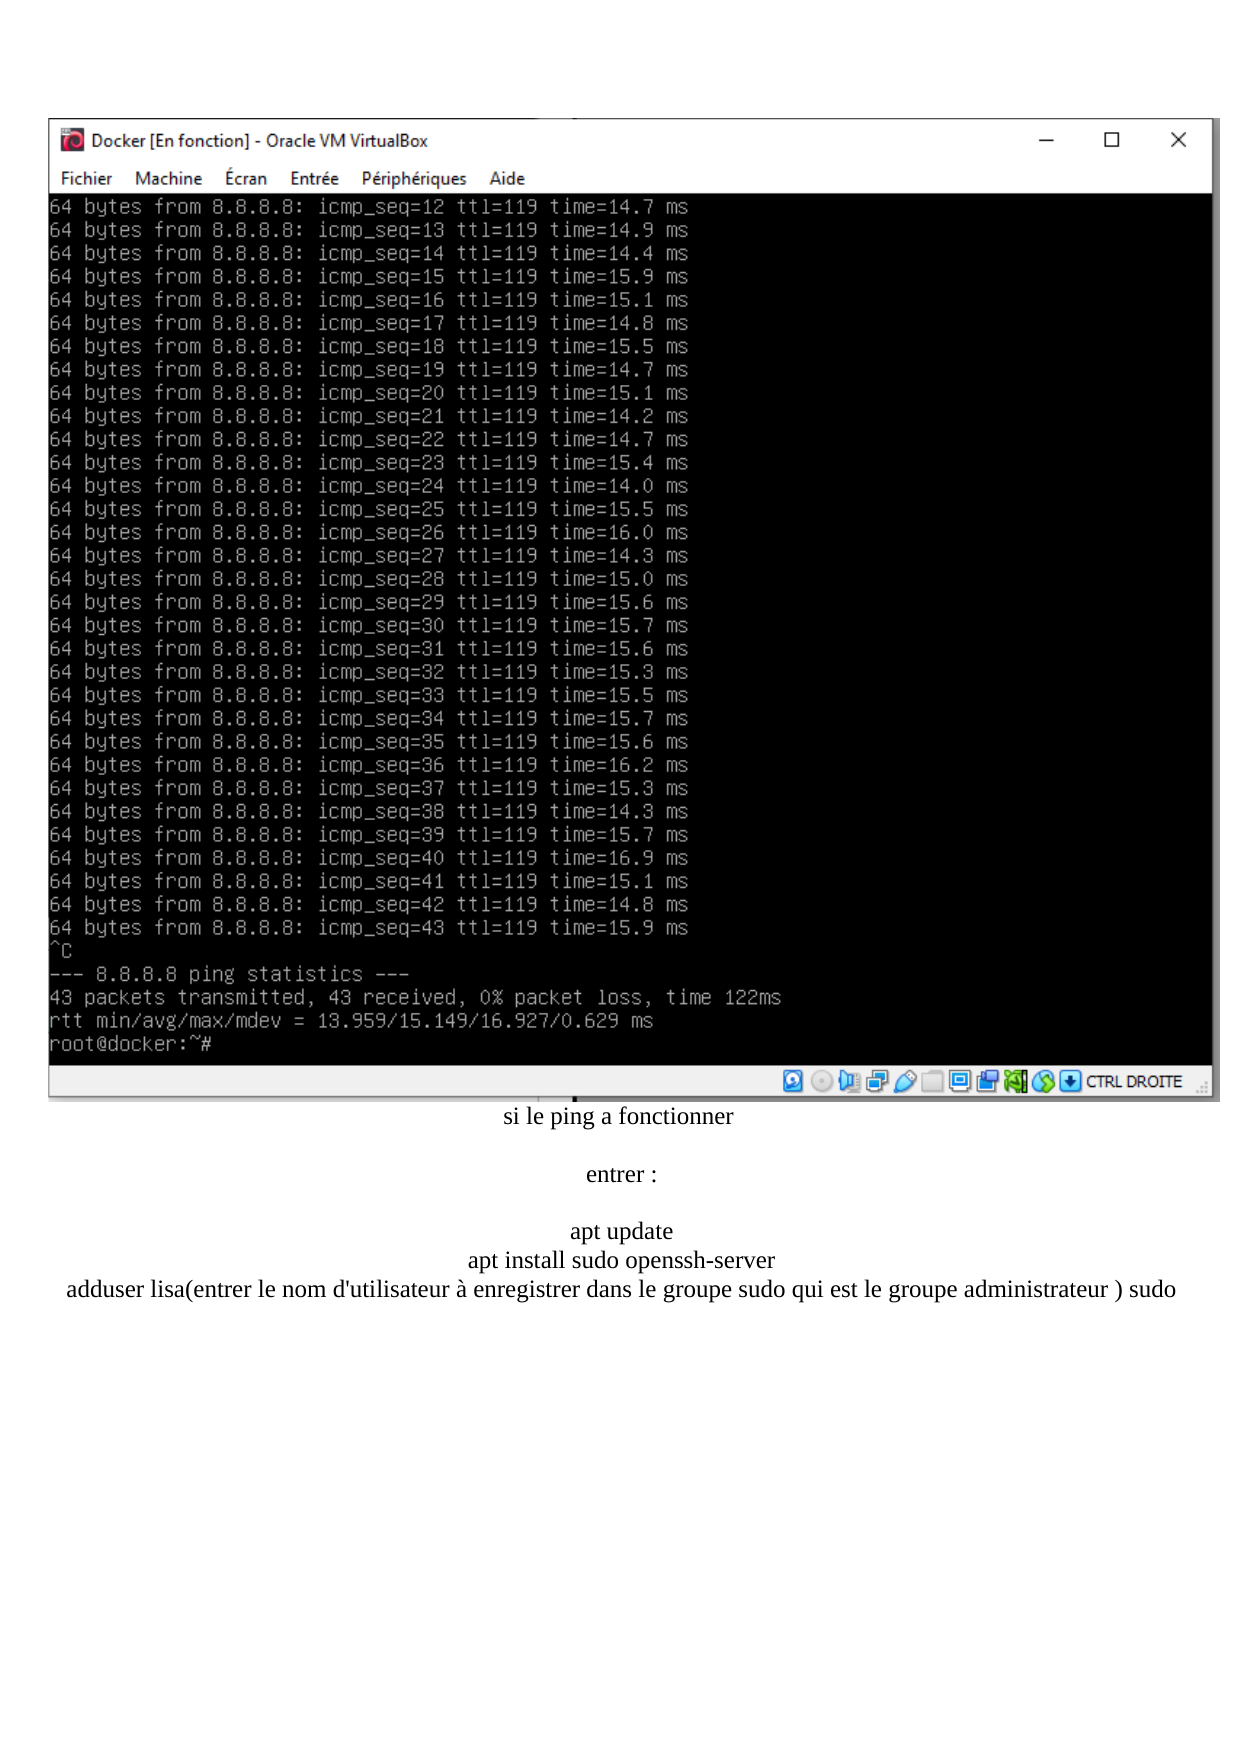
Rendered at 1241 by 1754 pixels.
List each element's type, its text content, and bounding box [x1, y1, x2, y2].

text adduser lisa(entrer le nom d'utilisateur à enregistrer dans le groupe sudo qui est le groupe administrateur ) sudo [36, 1274, 1207, 1302]
picture [48, 118, 1220, 1102]
text entrer : [36, 1159, 1207, 1187]
text apt install sudo openssh-server [36, 1245, 1207, 1274]
text si le ping a fonctionner [36, 769, 1207, 1130]
text apt update [36, 1216, 1207, 1245]
